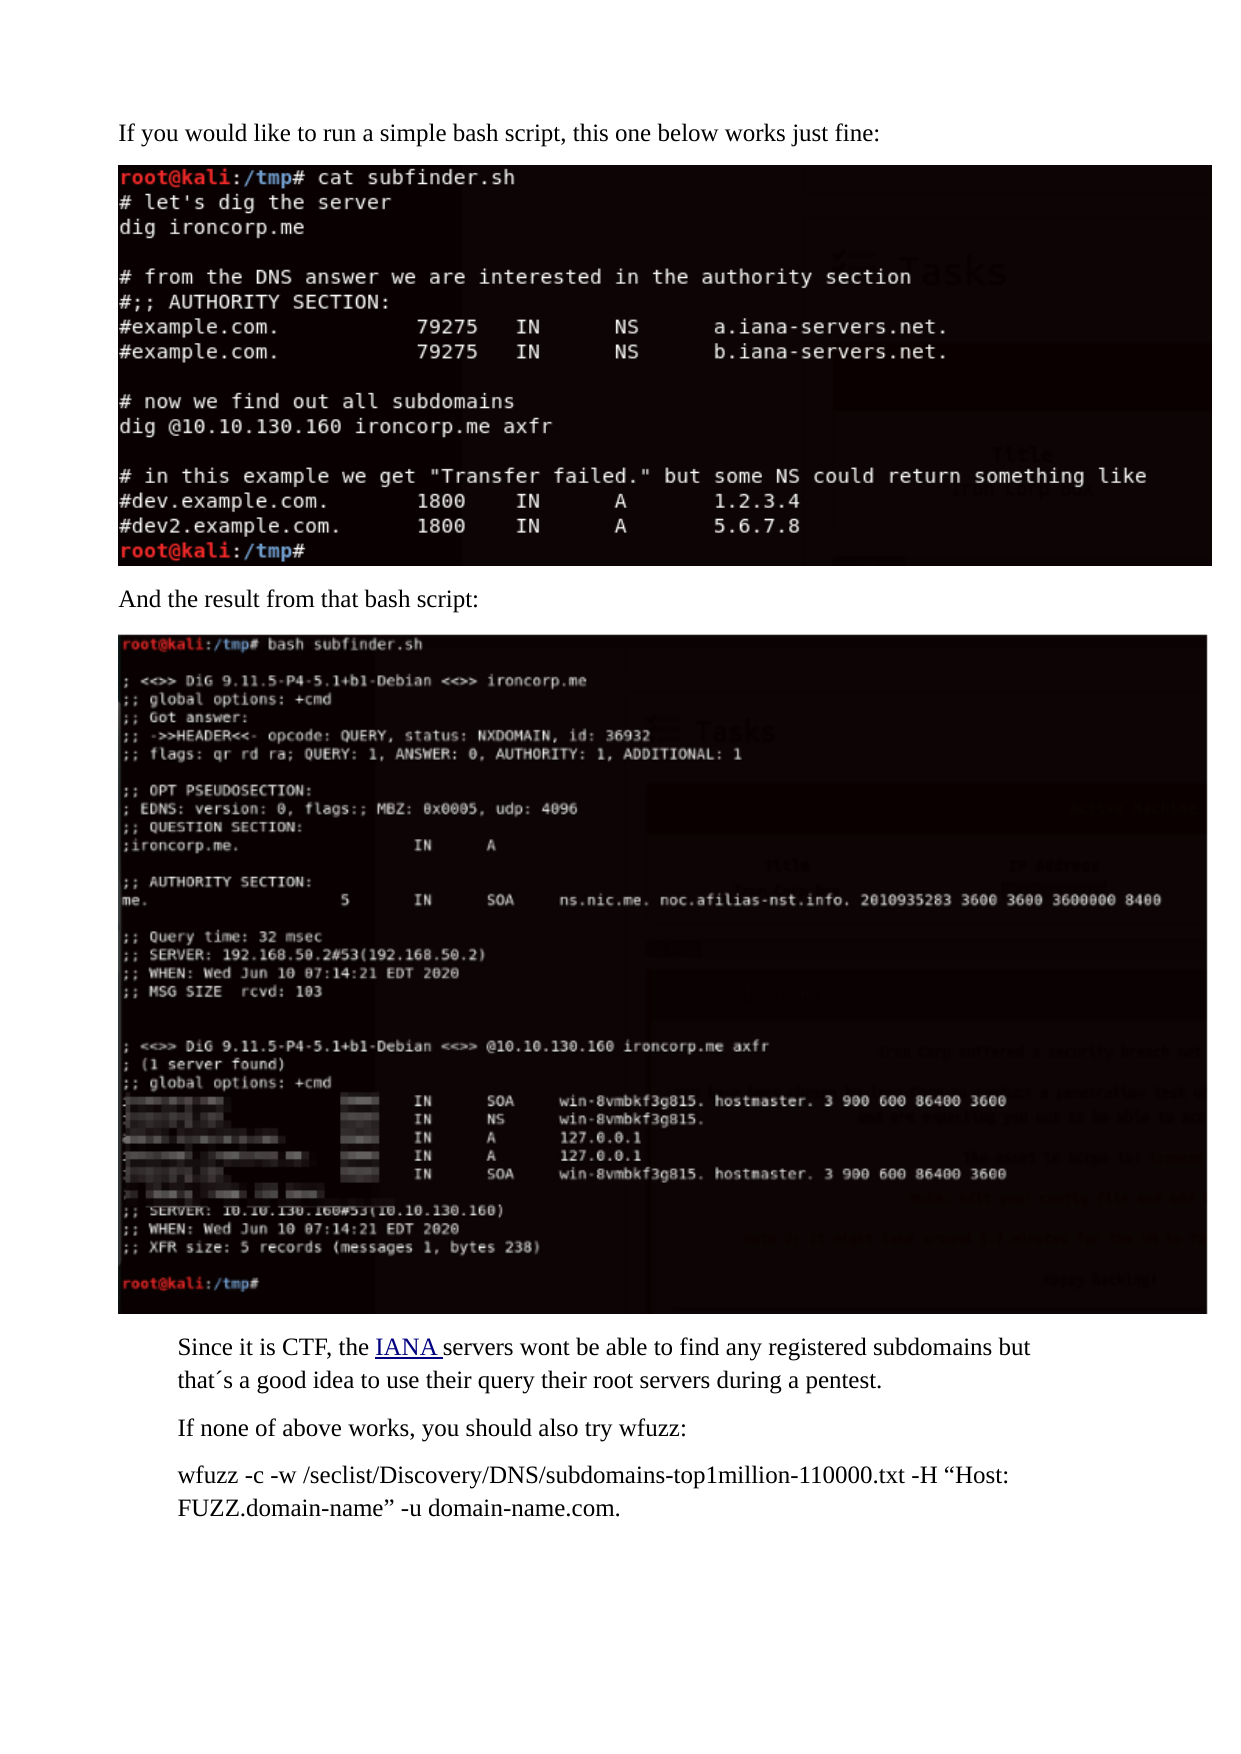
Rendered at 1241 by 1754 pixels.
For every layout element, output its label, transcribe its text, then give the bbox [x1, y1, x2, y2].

text If none of above works, you should also try wfuzz: [177, 1413, 1063, 1442]
text Since it is CTF, the IANA servers wont be able to find any registered subdomains but that´s a good idea to use their query their root servers during a pentest. [177, 1332, 1063, 1394]
picture [118, 165, 1212, 566]
text wfuzz -c -w /seclist/Discovery/DNS/subdomains-top1million-110000.txt -H “Host: FUZZ.domain-name” -u domain-name.com. [177, 1461, 1063, 1522]
picture [118, 632, 1212, 1314]
text If you would like to run a simple bash script, this one below works just fine: [118, 118, 1122, 147]
text And the result from that bash script: [118, 584, 1122, 613]
